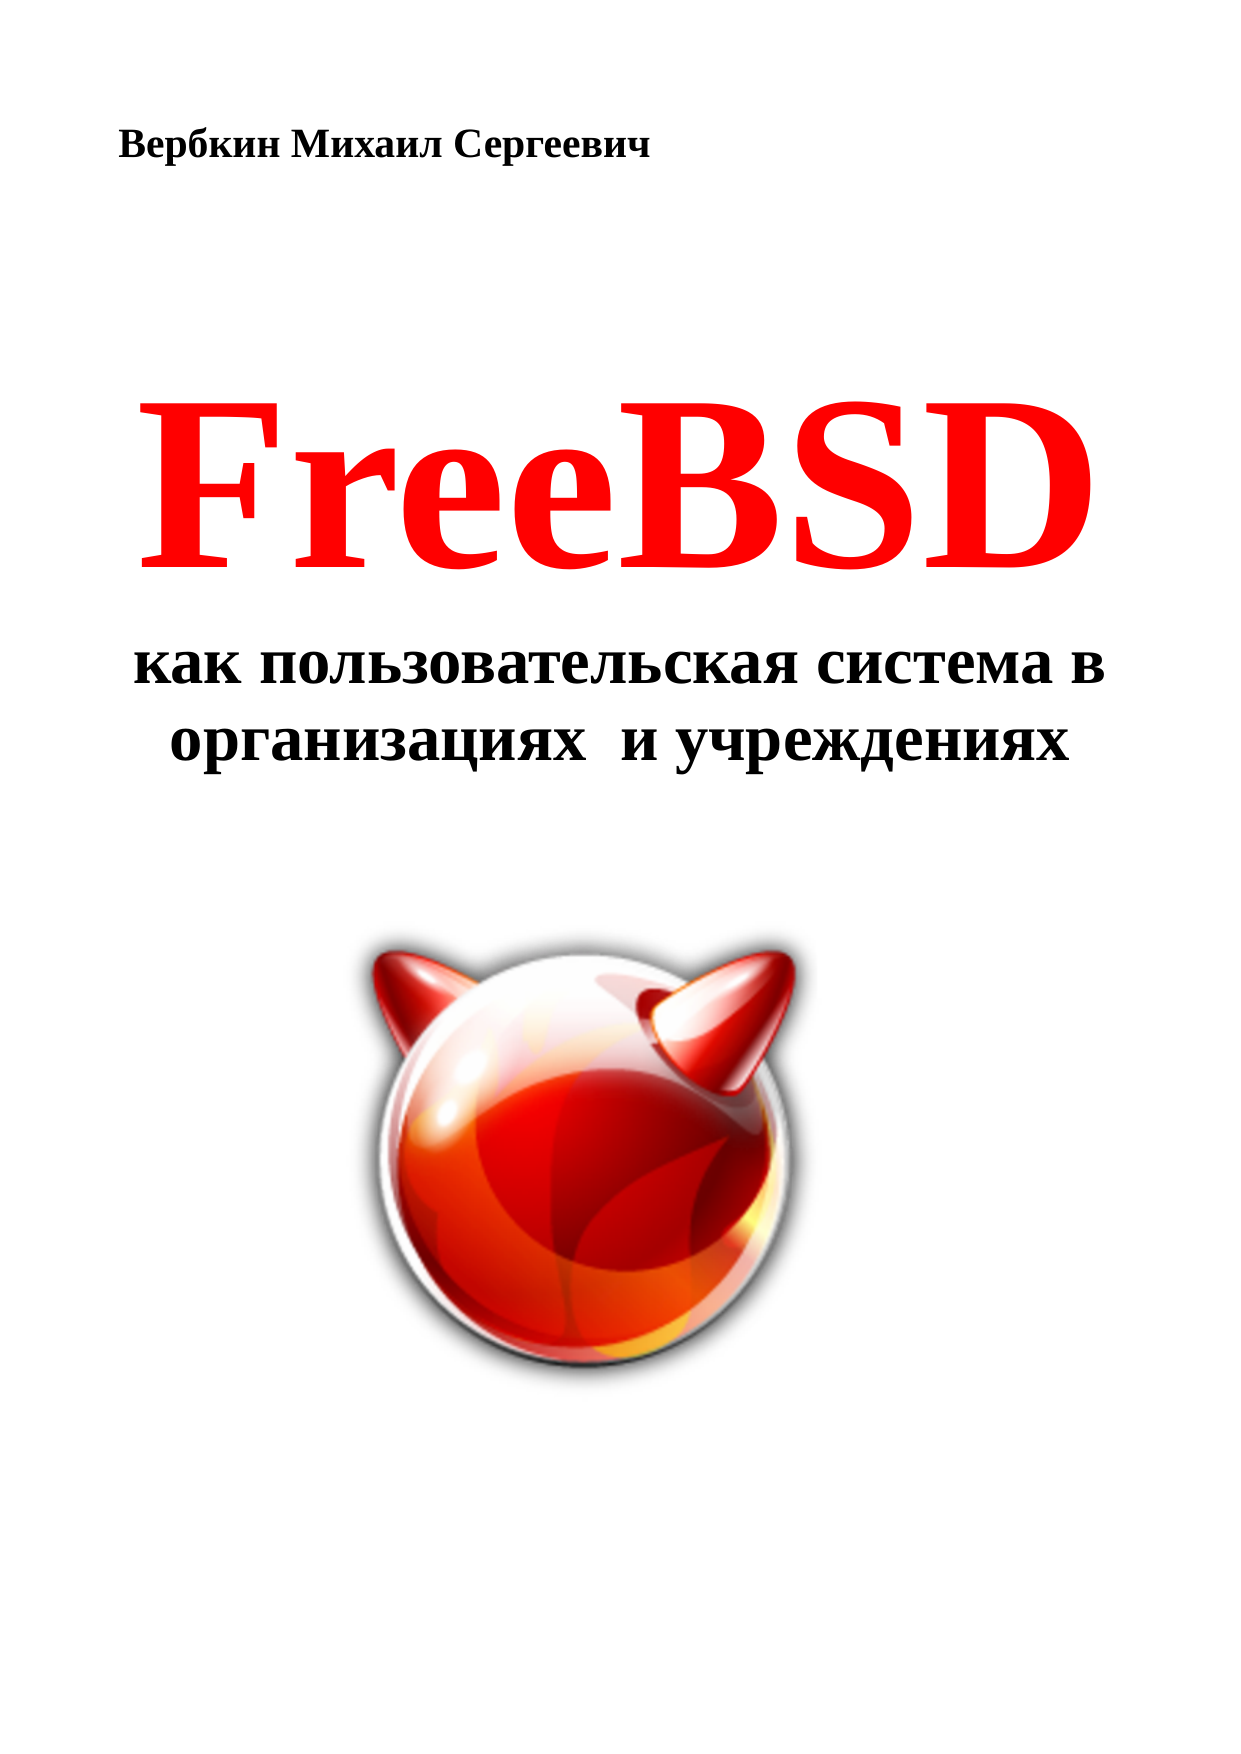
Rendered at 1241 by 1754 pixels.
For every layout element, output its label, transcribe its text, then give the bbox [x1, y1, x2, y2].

picture [342, 921, 832, 1402]
text как пользовательская система в организациях и учреждениях [118, 621, 1122, 774]
text FreeBSD [118, 334, 1122, 621]
text Вербкин Михаил Сергеевич [118, 118, 1122, 166]
